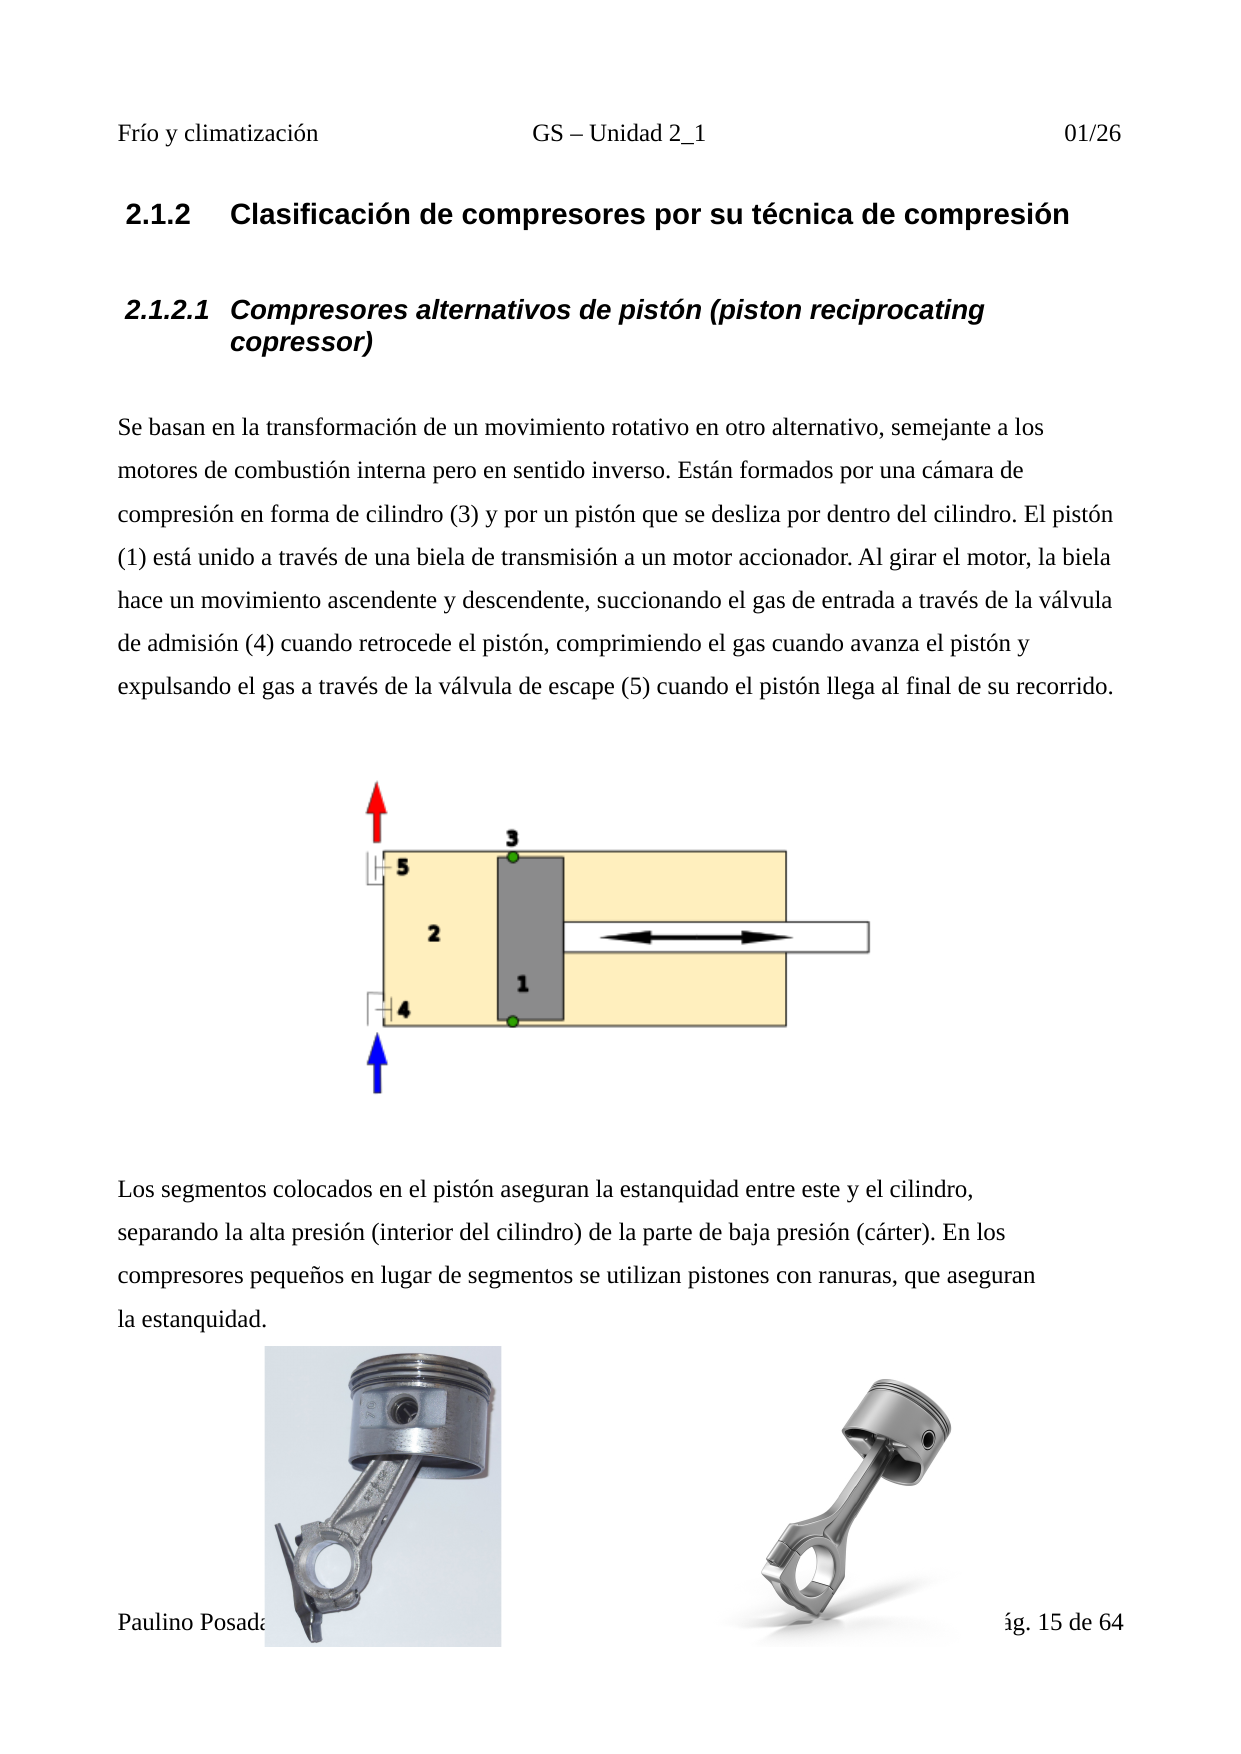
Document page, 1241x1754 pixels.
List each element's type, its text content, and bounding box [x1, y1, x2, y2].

subtitle Clasificación de compresores por su técnica de compresión [117, 197, 1123, 231]
picture [264, 1346, 502, 1647]
text la estanquidad. [117, 1304, 1123, 1332]
picture [361, 773, 878, 1103]
text Se basan en la transformación de un movimiento rotativo en otro alternativo, semejante a los motores de combustión interna pero en sentido inverso. Están formados por una cámara de compresión en forma de cilindro (3) y por un pistón que se desliza por dentro del cilindro. El pistón (1) está unido a través de una biela de transmisión a un motor accionador. Al girar el motor, la biela hace un movimiento ascendente y descendente, succionando el gas de entrada a través de la válvula de admisión (4) cuando retrocede el pistón, comprimiendo el gas cuando avanza el pistón y expulsando el gas a través de la válvula de escape (5) cuando el pistón llega al final de su recorrido. [117, 412, 1123, 700]
text compresores pequeños en lugar de segmentos se utilizan pistones con ranuras, que aseguran [117, 1261, 1123, 1289]
subtitle Compresores alternativos de pistón (piston reciprocating copressor) [117, 293, 1123, 357]
text separando la alta presión (interior del cilindro) de la parte de baja presión (cárter). En los [117, 1217, 1123, 1246]
picture [705, 1346, 1006, 1647]
text Los segmentos colocados en el pistón aseguran la estanquidad entre este y el cilindro, [117, 1174, 1123, 1203]
